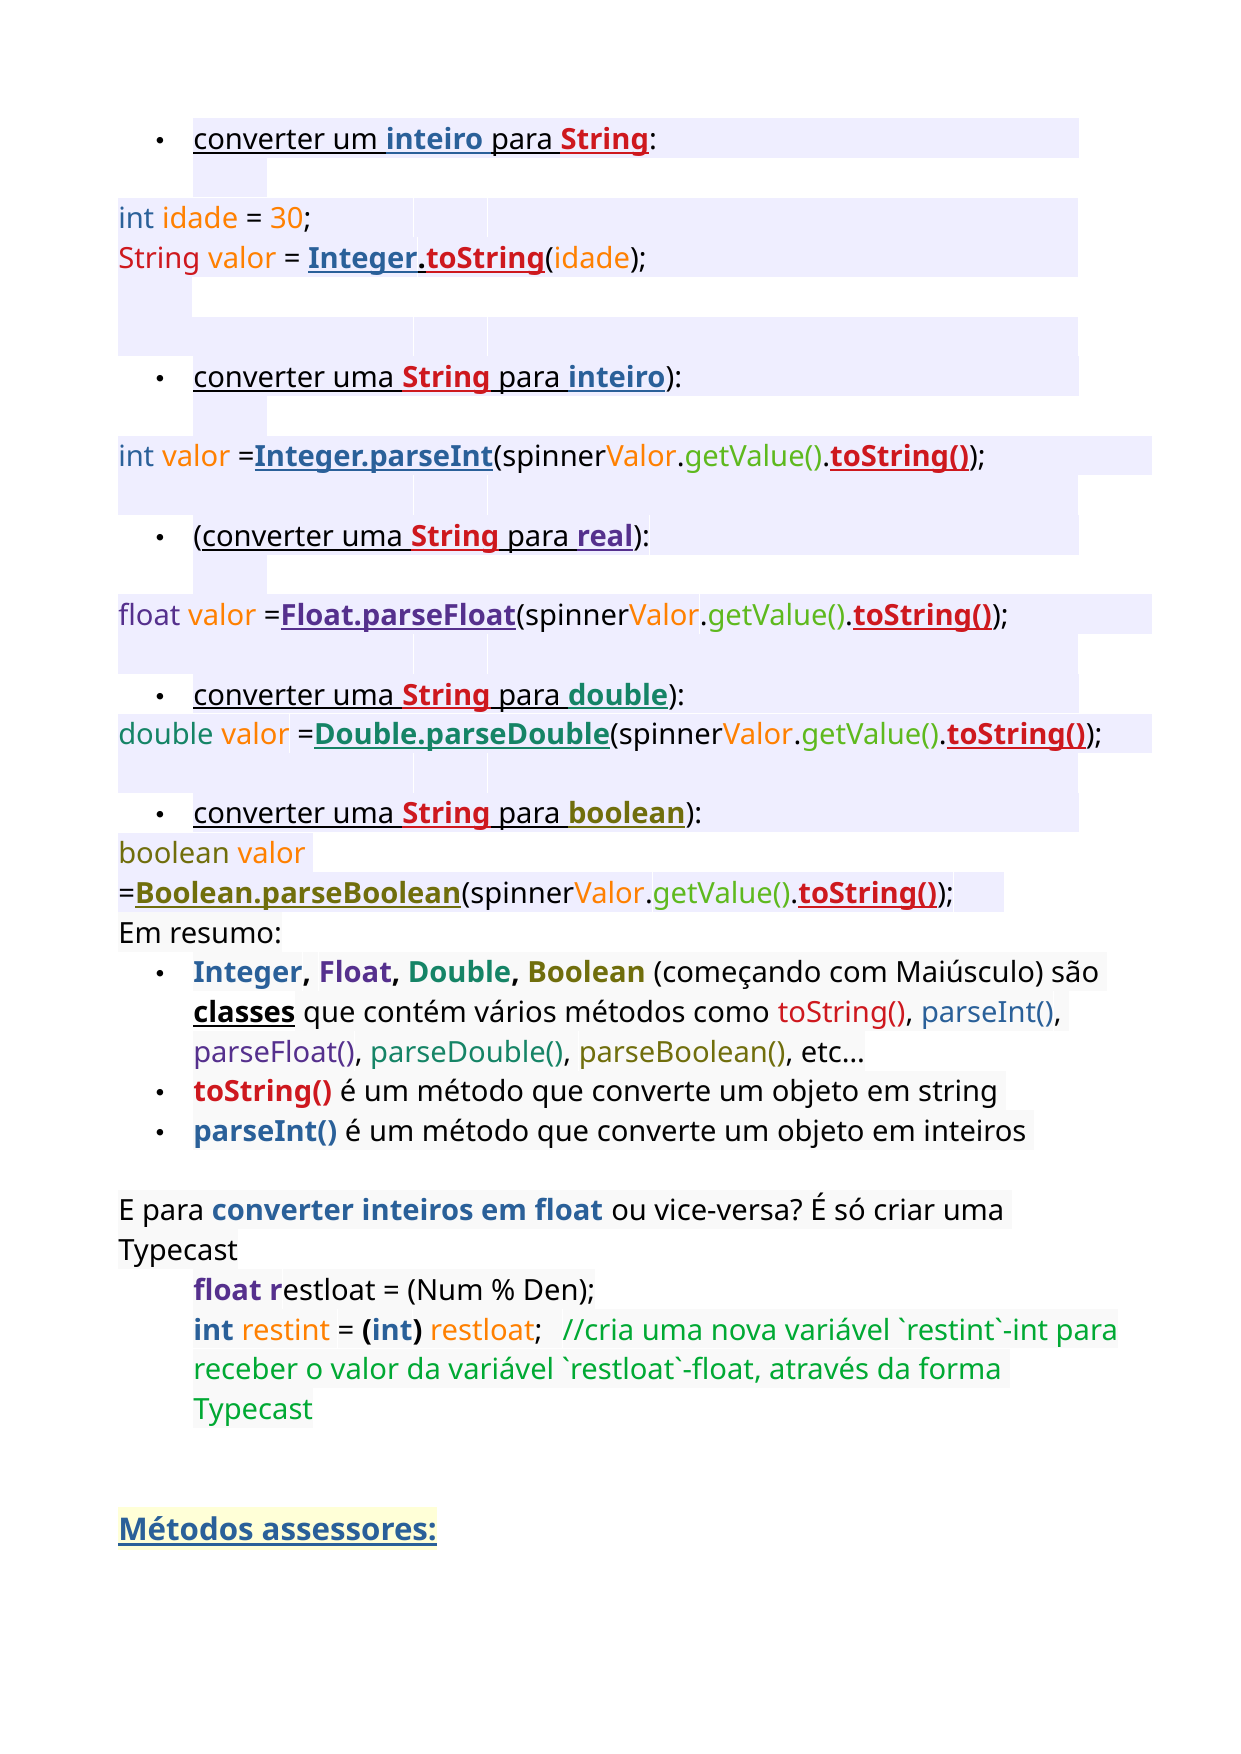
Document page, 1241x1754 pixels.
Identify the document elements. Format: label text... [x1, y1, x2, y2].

text Métodos assessores: [118, 1507, 1122, 1550]
text int idade = 30; [118, 197, 1122, 237]
text double valor =Double.parseDouble(spinnerValor.getValue().toString()); [118, 713, 1122, 753]
list float restloat = (Num % Den); [156, 1269, 1122, 1309]
list (converter uma String para real): [156, 515, 1122, 594]
list toString() é um método que converte um objeto em string [156, 1071, 1122, 1110]
text int valor =Integer.parseInt(spinnerValor.getValue().toString()); [118, 436, 1122, 475]
text boolean valor =Boolean.parseBoolean(spinnerValor.getValue().toString()); [118, 832, 1122, 912]
list Integer, Float, Double, Boolean (começando com Maiúsculo) são classes que contém vários métodos como toString(), parseInt(), parseFloat(), parseDouble(), parseBoolean(), etc… [156, 952, 1122, 1071]
list converter uma String para double): [156, 674, 1122, 713]
list int restint = (int) restloat; //cria uma nova variável `restint`-int para receber o valor da variável `restloat`-float, através da forma Typecast [156, 1309, 1122, 1428]
text float valor =Float.parseFloat(spinnerValor.getValue().toString()); [118, 594, 1122, 634]
text Em resumo: [118, 912, 1122, 952]
text E para converter inteiros em float ou vice-versa? É só criar uma Typecast [118, 1190, 1122, 1269]
text String valor = Integer.toString(idade); [118, 237, 1122, 356]
list converter uma String para boolean): [156, 793, 1122, 832]
list converter um inteiro para String: [156, 118, 1122, 197]
list parseInt() é um método que converte um objeto em inteiros [156, 1110, 1122, 1150]
list converter uma String para inteiro): [156, 356, 1122, 436]
